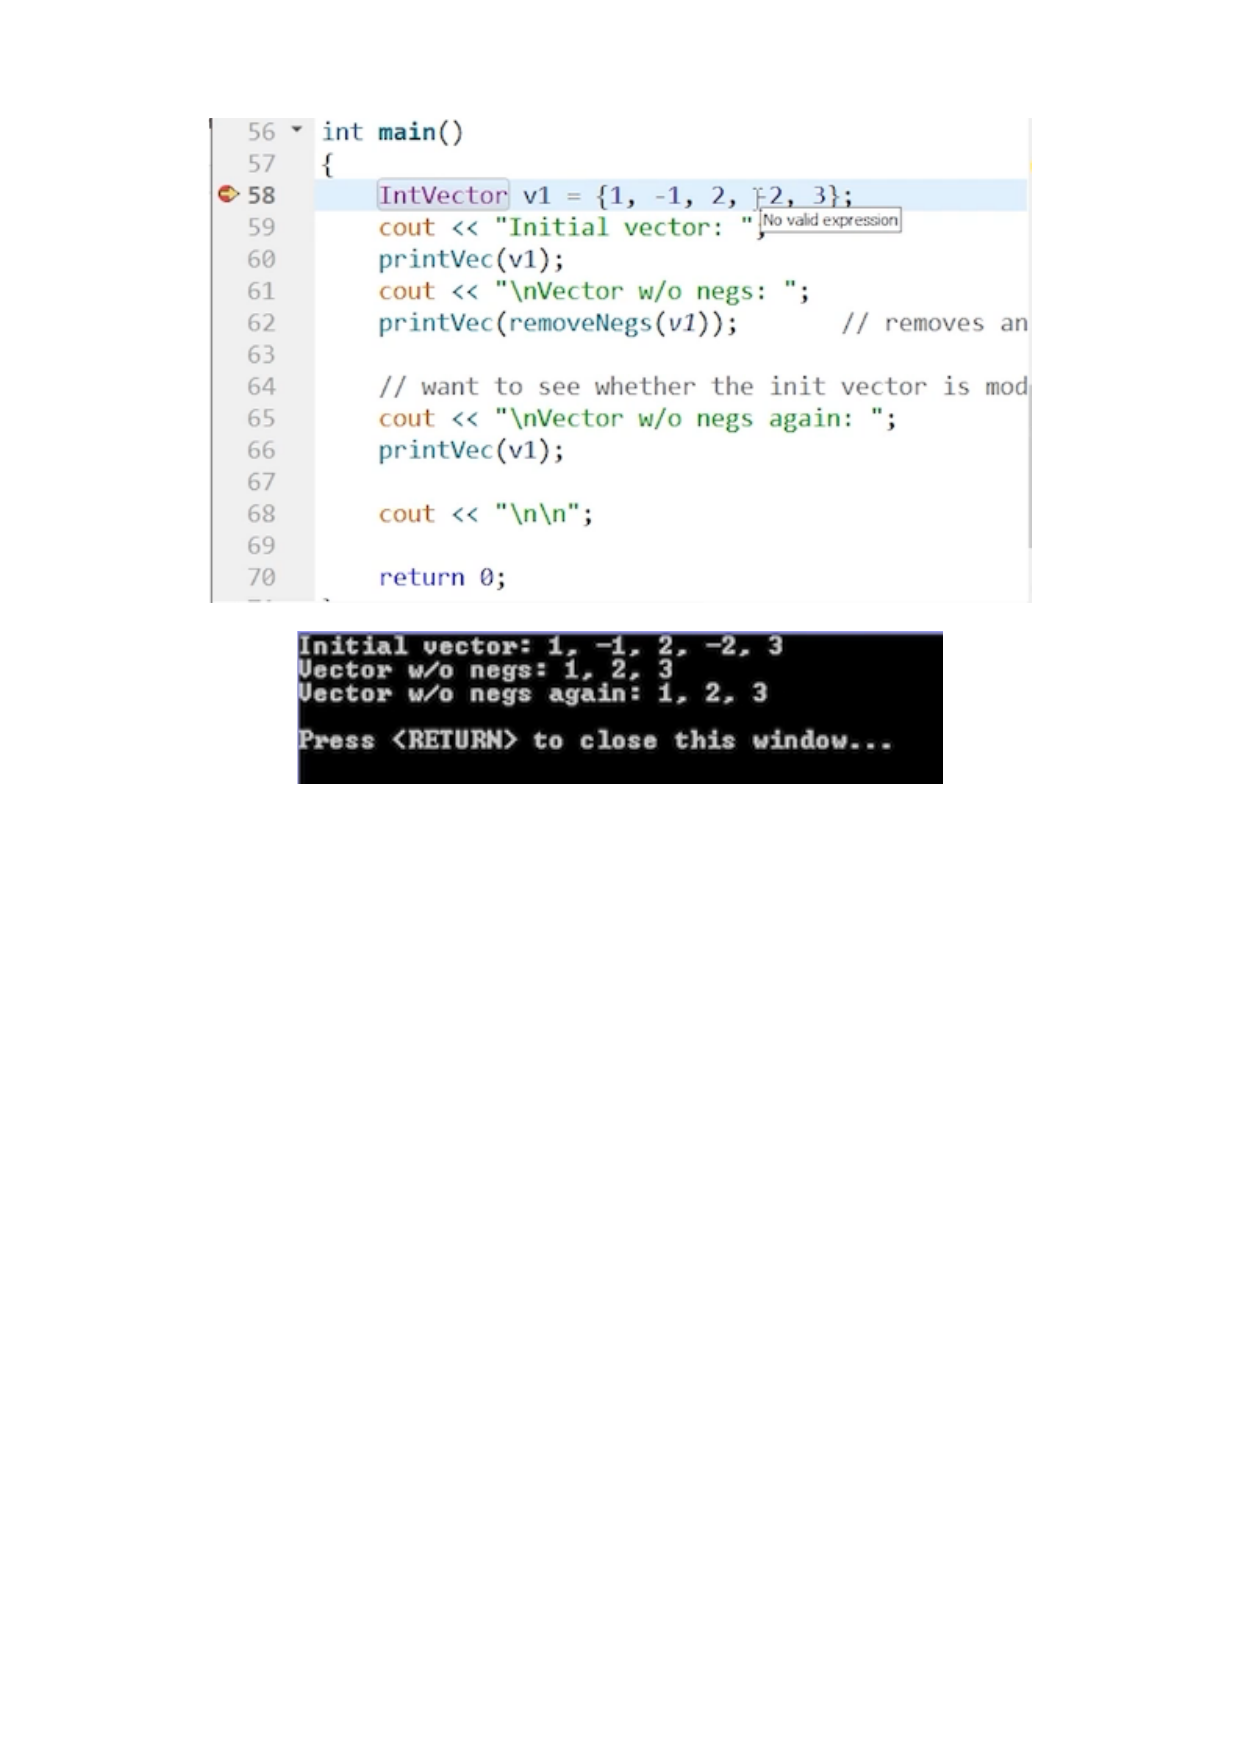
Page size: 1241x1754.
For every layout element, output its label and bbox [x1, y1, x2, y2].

picture [297, 631, 943, 784]
picture [208, 118, 1032, 603]
